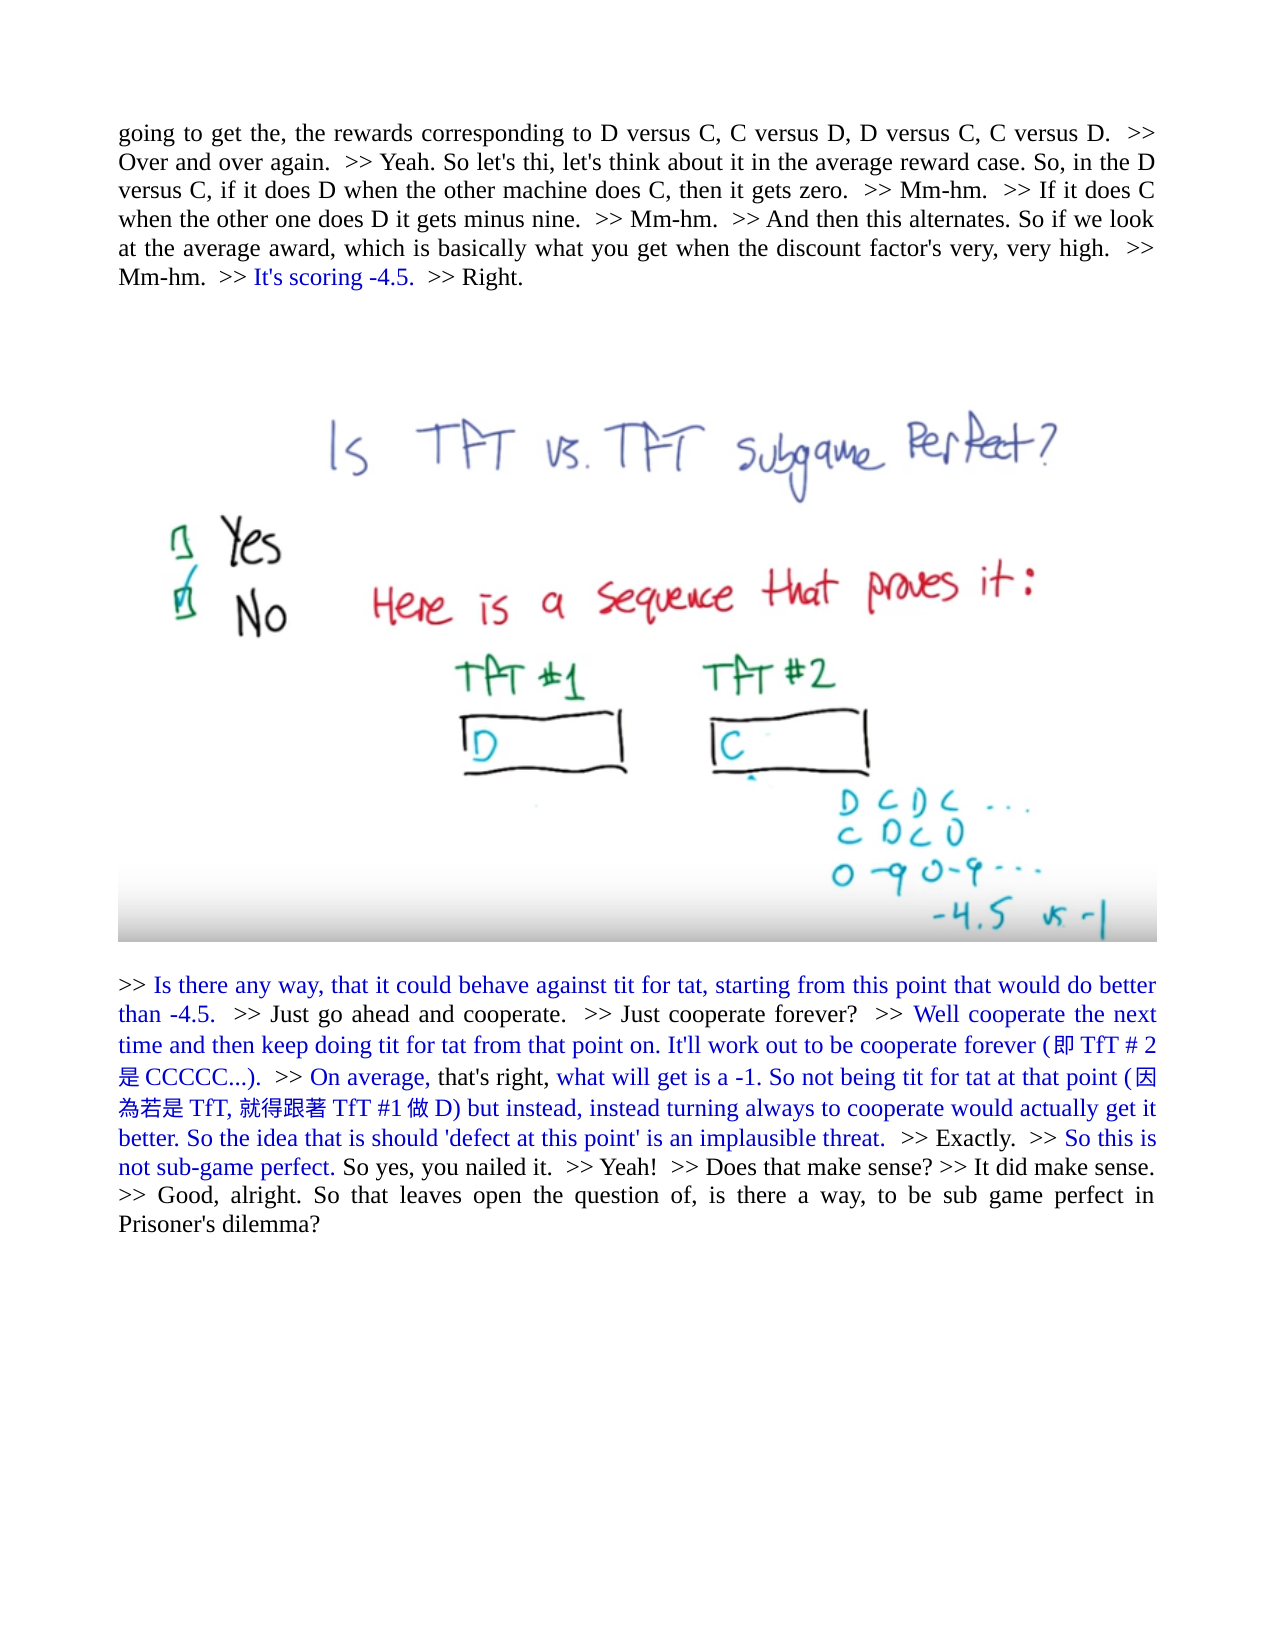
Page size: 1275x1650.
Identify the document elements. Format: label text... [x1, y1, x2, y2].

text going to get the, the rewards corresponding to D versus C, C versus D, D versus C, C versus D. >> Over and over again. >> Yeah. So let's thi, let's think about it in the average reward case. So, in the D versus C, if it does D when the other machine does C, then it gets zero. >> Mm-hm. >> If it does C when the other one does D it gets minus nine. >> Mm-hm. >> And then this alternates. So if we look at the average award, which is basically what you get when the discount factor's very, very high. >> Mm-hm. >> It's scoring -4.5. >> Right. [118, 118, 1157, 291]
text >> Is there any way, that it could behave against tit for tat, starting from this point that would do better than -4.5. >> Just go ahead and cooperate. >> Just cooperate forever? >> Well cooperate the next time and then keep doing tit for tat from that point on. It'll work out to be cooperate forever (即TfT # 2是CCCCC...). >> On average, that's right, what will get is a -1. So not being tit for tat at that point (因為若是TfT, 就得跟著TfT #1做D) but instead, instead turning always to cooperate would actually get it better. So the idea that is should 'defect at this point' is an implausible threat. >> Exactly. >> So this is not sub-game perfect. So yes, you nailed it. >> Yeah! >> Does that make sense? >> It did make sense. >> Good, alright. So that leaves open the question of, is there a way, to be sub game perfect in Prisoner's dilemma? [118, 970, 1157, 1238]
picture [118, 405, 1157, 942]
